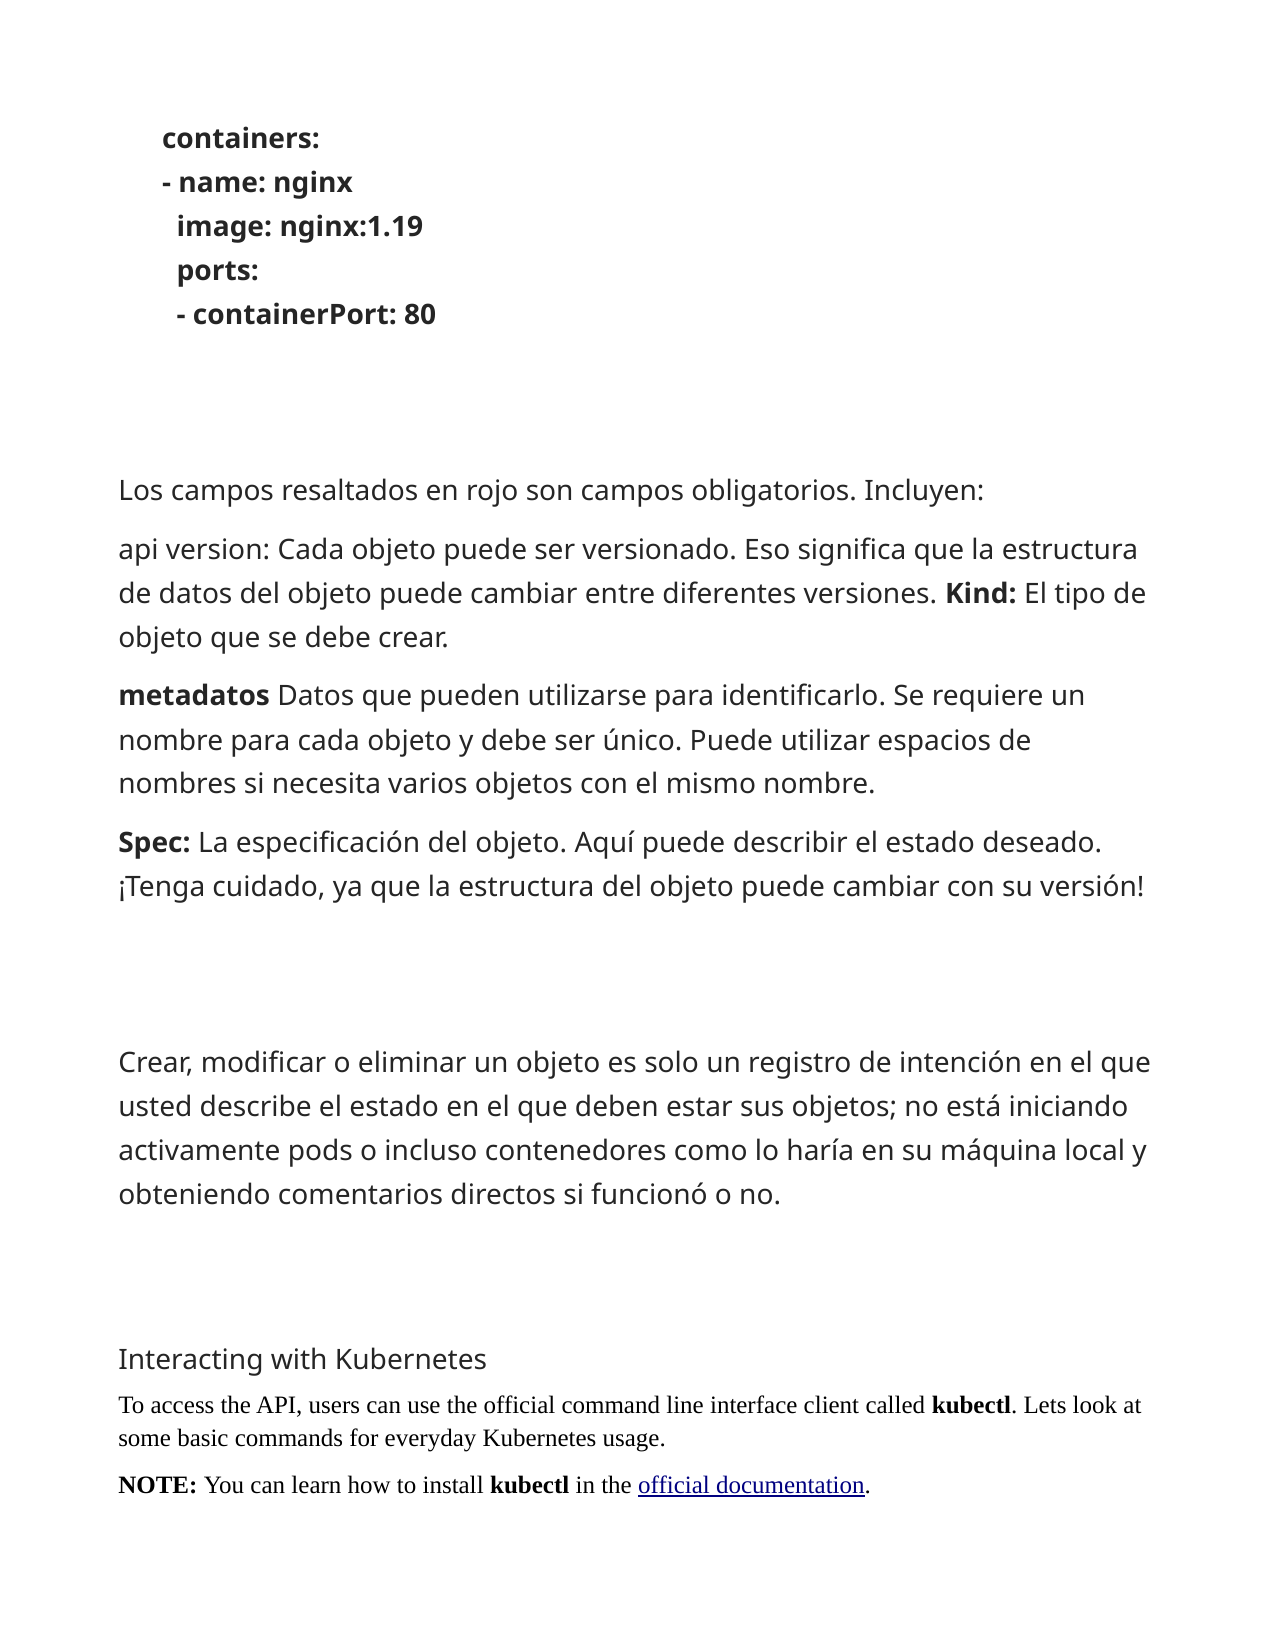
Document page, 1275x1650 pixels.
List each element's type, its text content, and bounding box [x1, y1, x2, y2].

text NOTE: You can learn how to install kubectl in the official documentation. [118, 1470, 1157, 1499]
text Spec: La especificación del objeto. Aquí puede describir el estado deseado. ¡Tenga cuidado, ya que la estructura del objeto puede cambiar con su versión! [118, 822, 1157, 905]
text Crear, modificar o eliminar un objeto es solo un registro de intención en el que usted describe el estado en el que deben estar sus objetos; no está iniciando activamente pods o incluso contenedores como lo haría en su máquina local y obteniendo comentarios directos si funcionó o no. [118, 1042, 1157, 1213]
text To access the API, users can use the official command line interface client called kubectl. Lets look at some basic commands for everyday Kubernetes usage. [118, 1390, 1157, 1452]
text api version: Cada objeto puede ser versionado. Eso significa que la estructura de datos del objeto puede cambiar entre diferentes versiones. Kind: El tipo de objeto que se debe crear. [118, 529, 1157, 655]
subtitle Interacting with Kubernetes [118, 1339, 1157, 1377]
text containers: - name: nginx image: nginx:1.19 ports: - containerPort: 80 [118, 118, 1157, 333]
text Los campos resaltados en rojo son campos obligatorios. Incluyen: [118, 470, 1157, 509]
text metadatos Datos que pueden utilizarse para identificarlo. Se requiere un nombre para cada objeto y debe ser único. Puede utilizar espacios de nombres si necesita varios objetos con el mismo nombre. [118, 676, 1157, 802]
